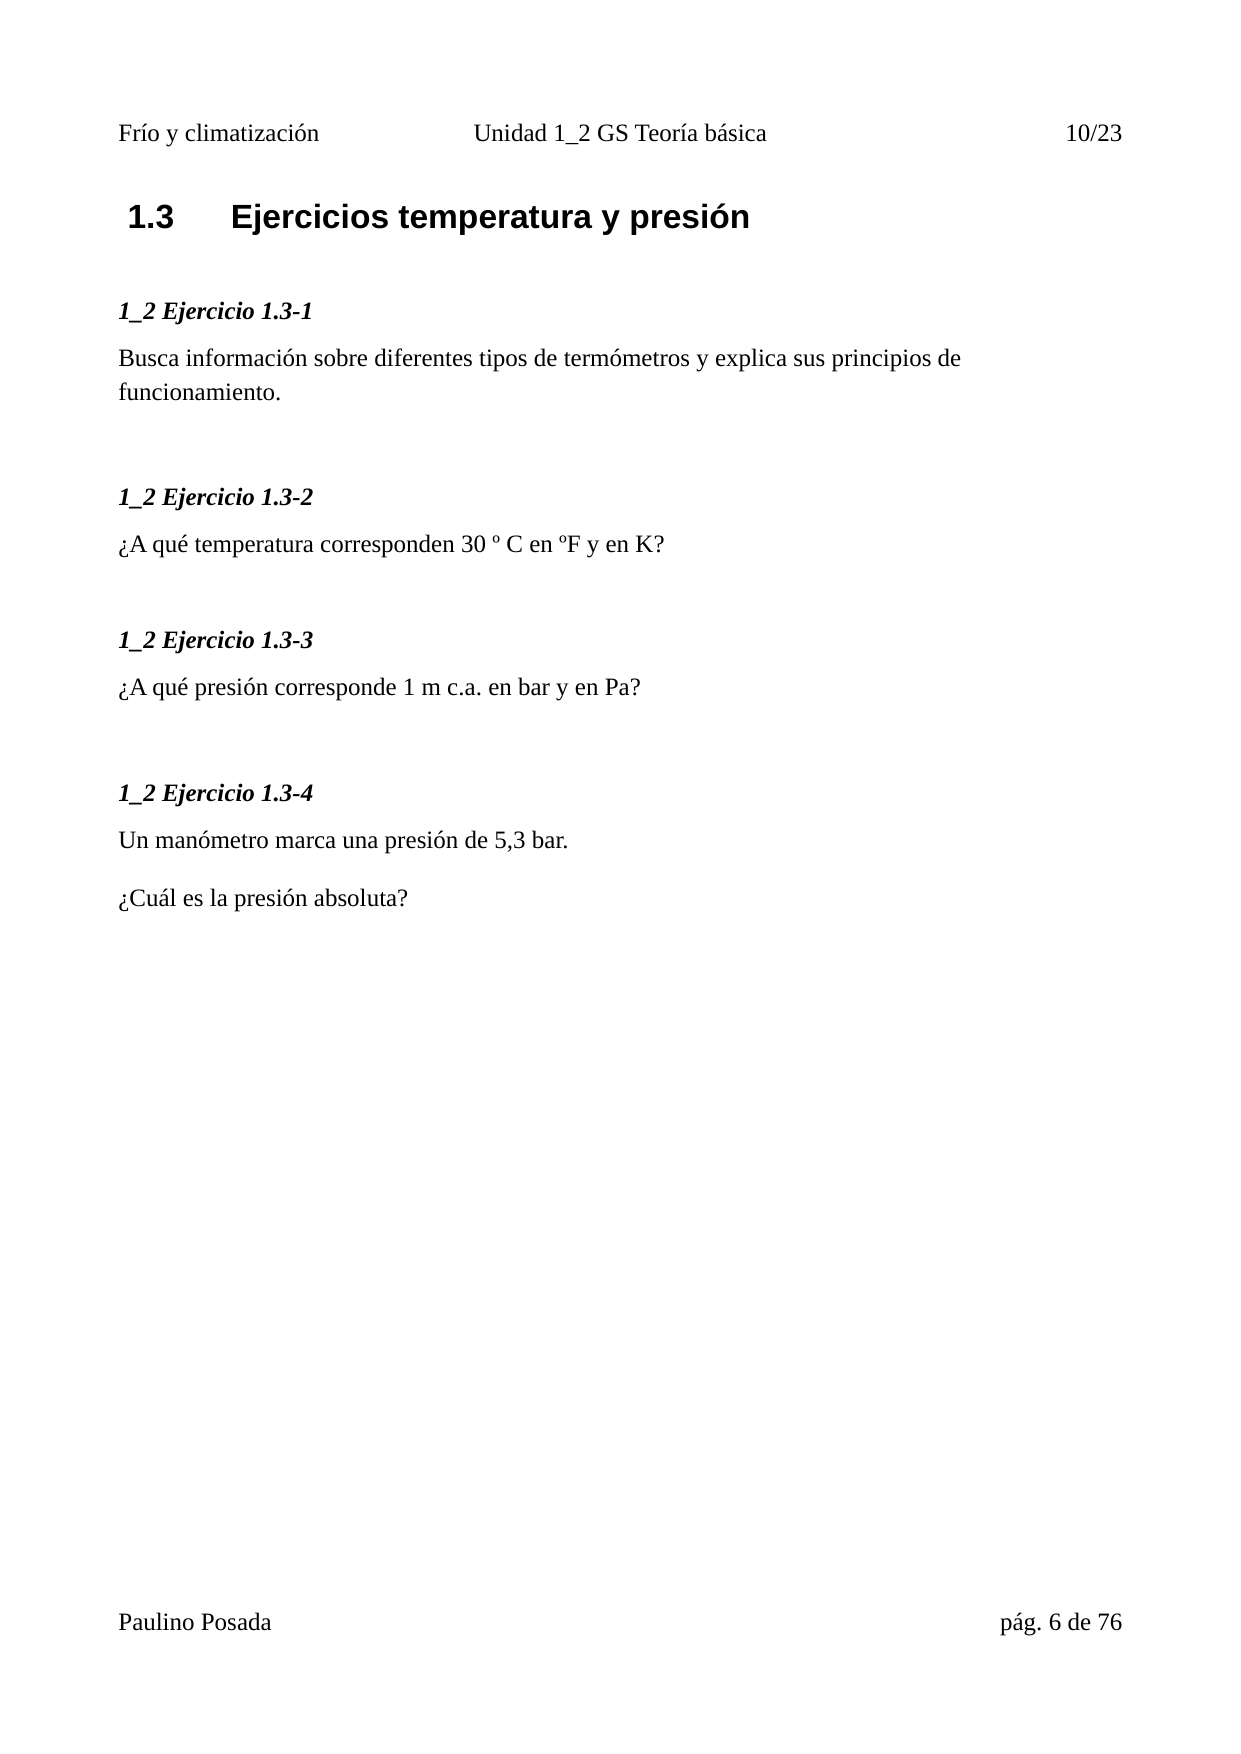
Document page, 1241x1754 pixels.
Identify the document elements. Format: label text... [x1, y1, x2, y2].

text 1_2 Ejercicio 1.3-4 [118, 778, 1122, 806]
text Busca información sobre diferentes tipos de termómetros y explica sus principios de funcionamiento. [118, 343, 1122, 405]
text ¿A qué presión corresponde 1 m c.a. en bar y en Pa? [118, 672, 1122, 701]
subtitle Ejercicios temperatura y presión [118, 197, 1122, 236]
text 1_2 Ejercicio 1.3-3 [118, 625, 1122, 653]
text ¿A qué temperatura corresponden 30 º C en ºF y en K? [118, 529, 1122, 558]
text 1_2 Ejercicio 1.3-1 [118, 296, 1122, 325]
text 1_2 Ejercicio 1.3-2 [118, 482, 1122, 511]
text ¿Cuál es la presión absoluta? [118, 883, 1122, 912]
text Un manómetro marca una presión de 5,3 bar. [118, 825, 1122, 854]
